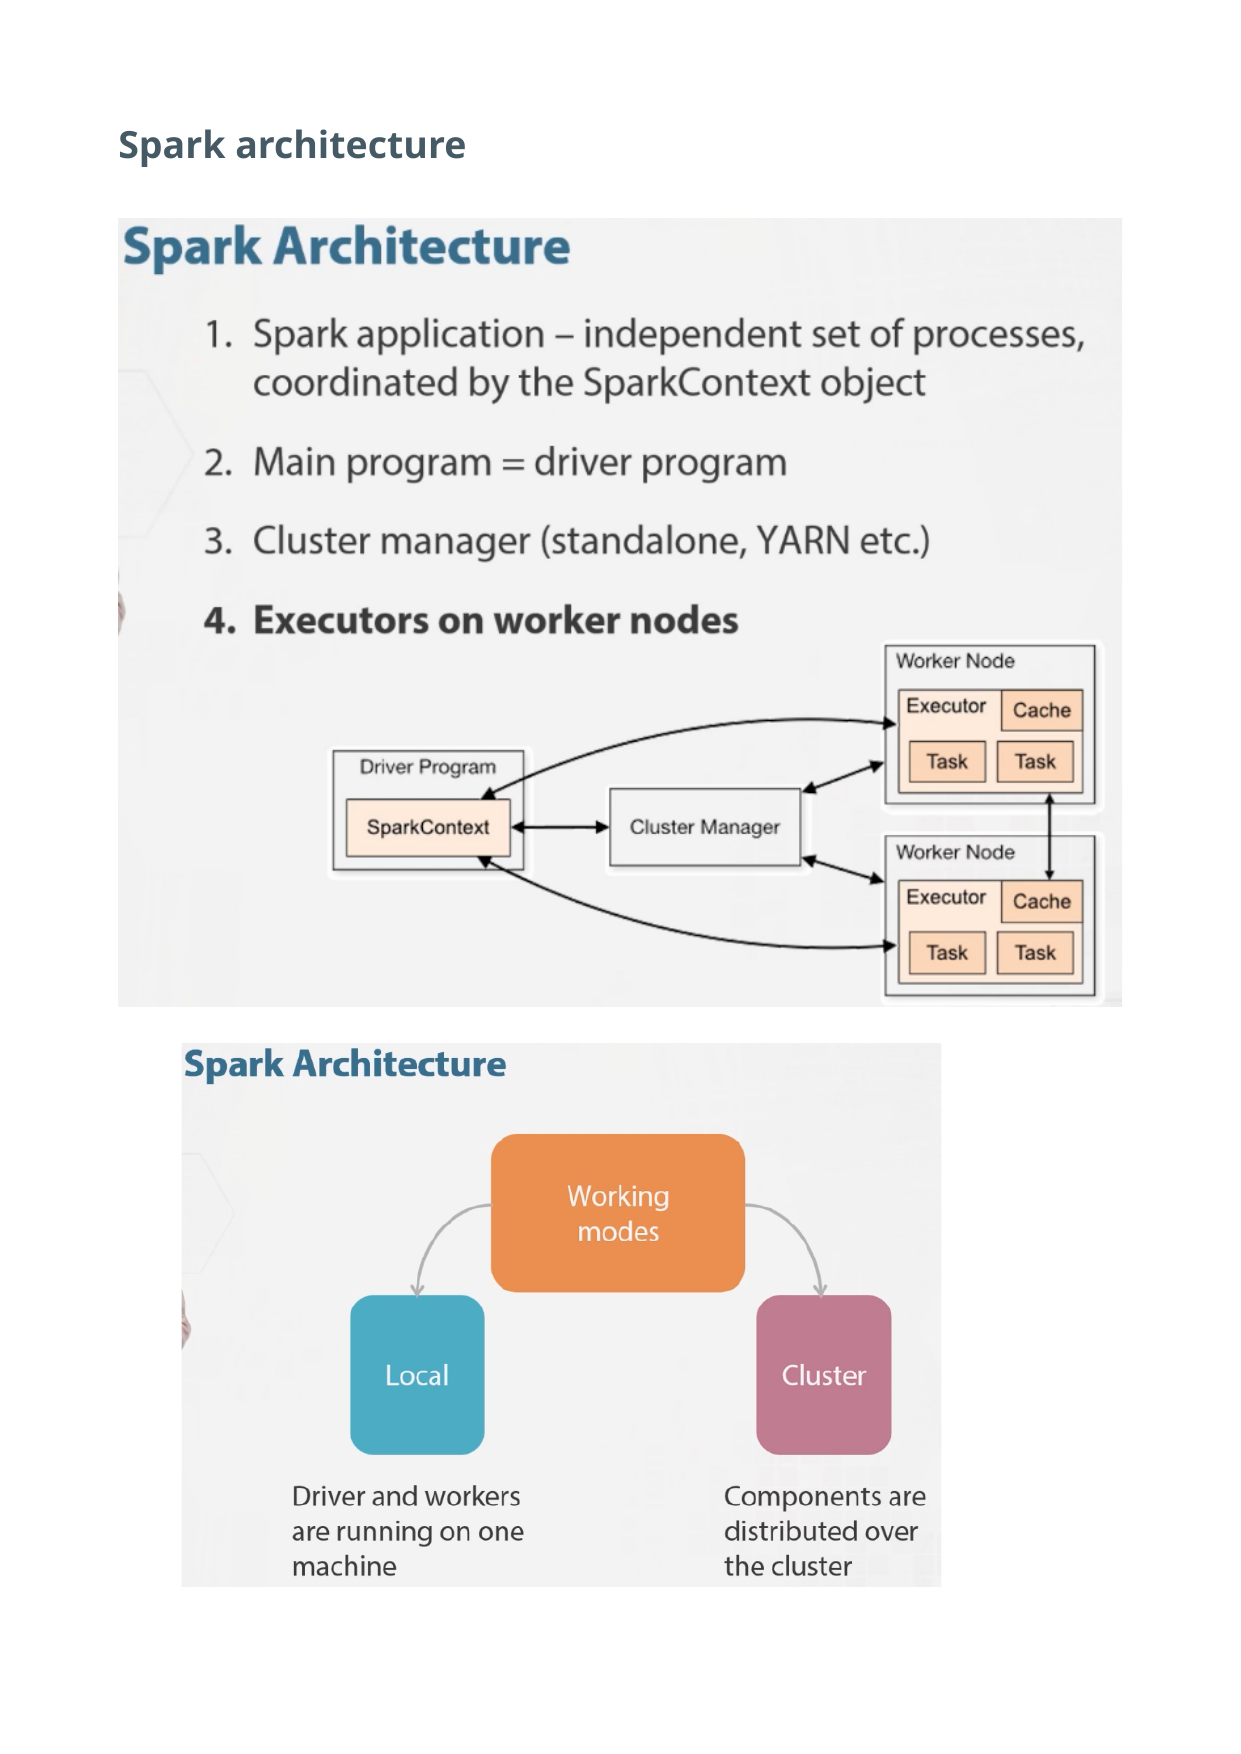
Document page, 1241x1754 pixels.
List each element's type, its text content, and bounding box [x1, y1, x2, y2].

picture [181, 1043, 942, 1587]
subtitle Spark architecture [118, 118, 1122, 169]
picture [118, 218, 1123, 1007]
